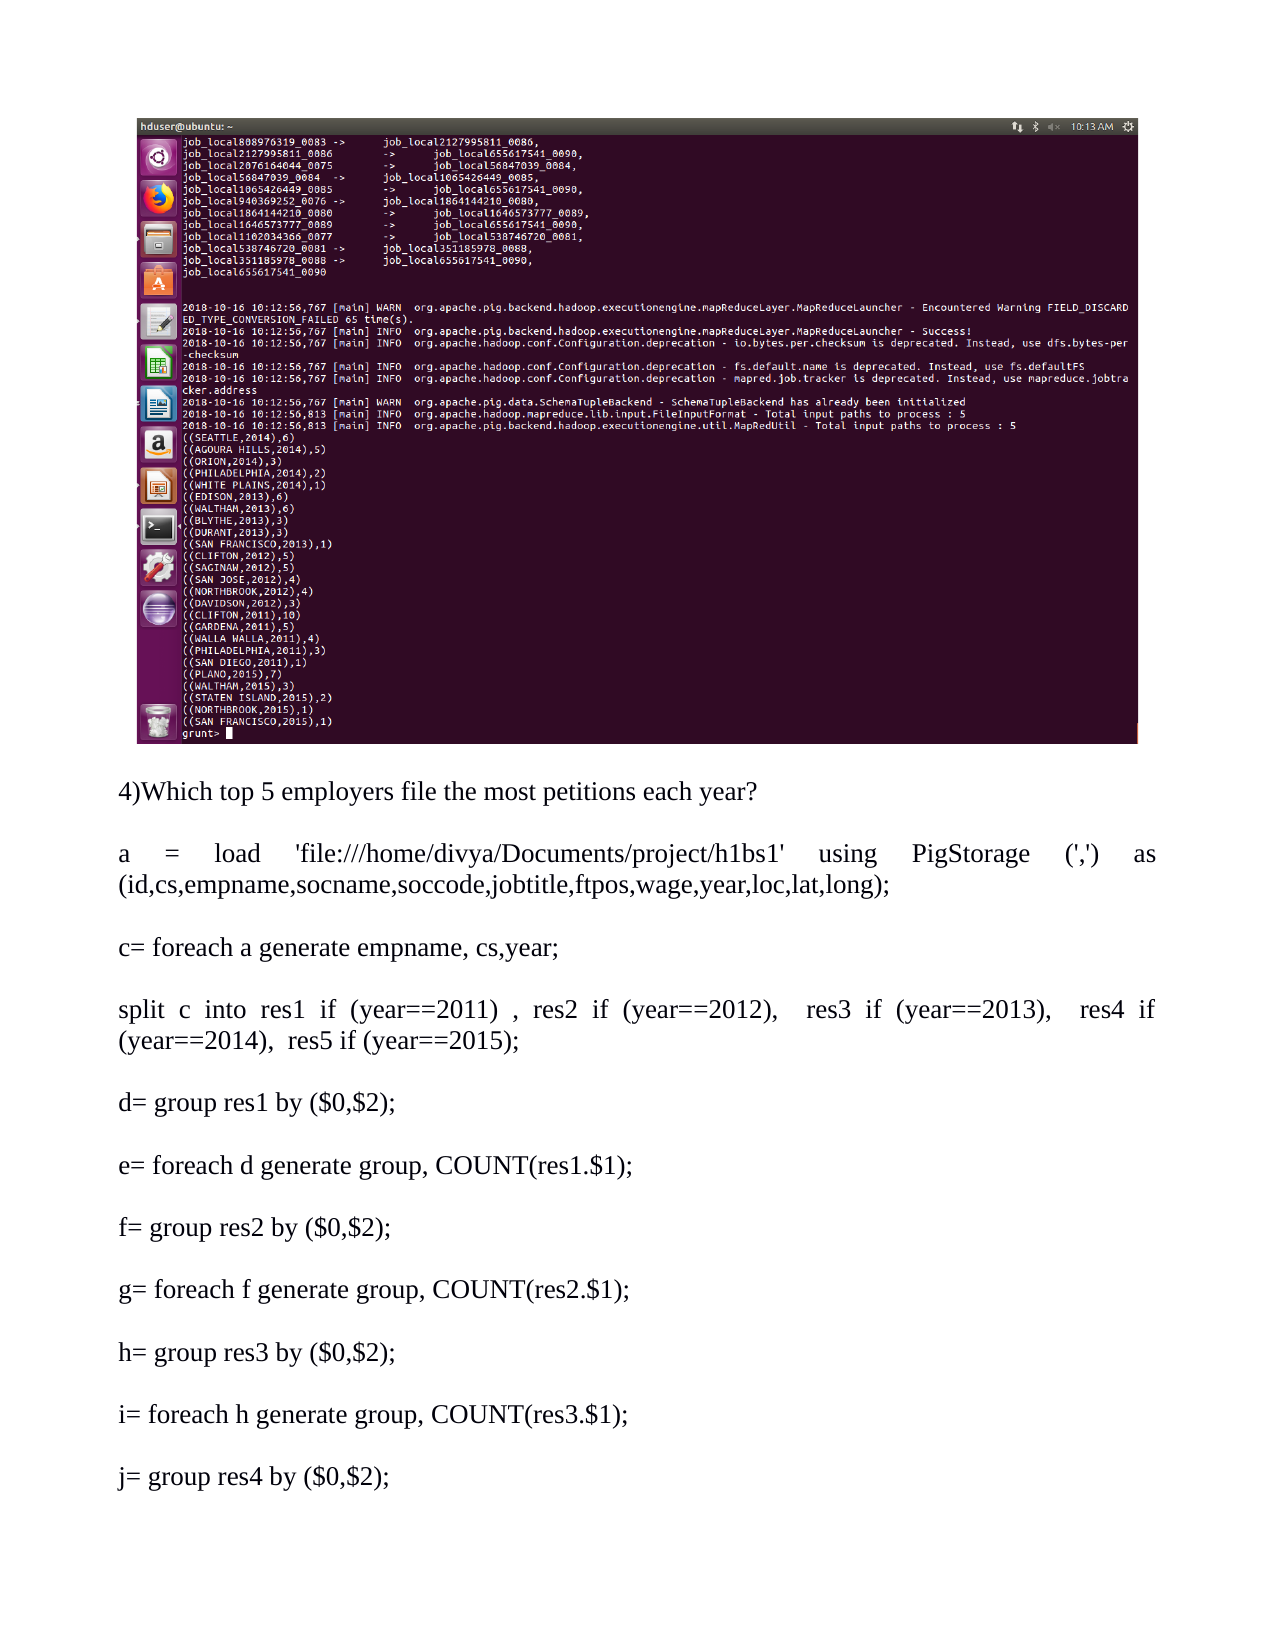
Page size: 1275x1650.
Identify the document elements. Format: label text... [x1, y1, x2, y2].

text f= group res2 by ($0,$2); [118, 1211, 1157, 1242]
text g= foreach f generate group, COUNT(res2.$1); [118, 1273, 1157, 1304]
text e= foreach d generate group, COUNT(res1.$1); [118, 1149, 1157, 1180]
text c= foreach a generate empname, cs,year; [118, 931, 1157, 962]
text h= group res3 by ($0,$2); [118, 1336, 1157, 1367]
text i= foreach h generate group, COUNT(res3.$1); [118, 1398, 1157, 1429]
text a = load 'file:///home/divya/Documents/project/h1bs1' using PigStorage (',') as (id,cs,empname,socname,soccode,jobtitle,ftpos,wage,year,loc,lat,long); [118, 837, 1157, 899]
picture [136, 118, 1139, 744]
text j= group res4 by ($0,$2); [118, 1460, 1157, 1491]
text 4)Which top 5 employers file the most petitions each year? [118, 775, 1157, 806]
text d= group res1 by ($0,$2); [118, 1086, 1157, 1118]
text split c into res1 if (year==2011) , res2 if (year==2012), res3 if (year==2013), res4 if (year==2014), res5 if (year==2015); [118, 993, 1157, 1055]
